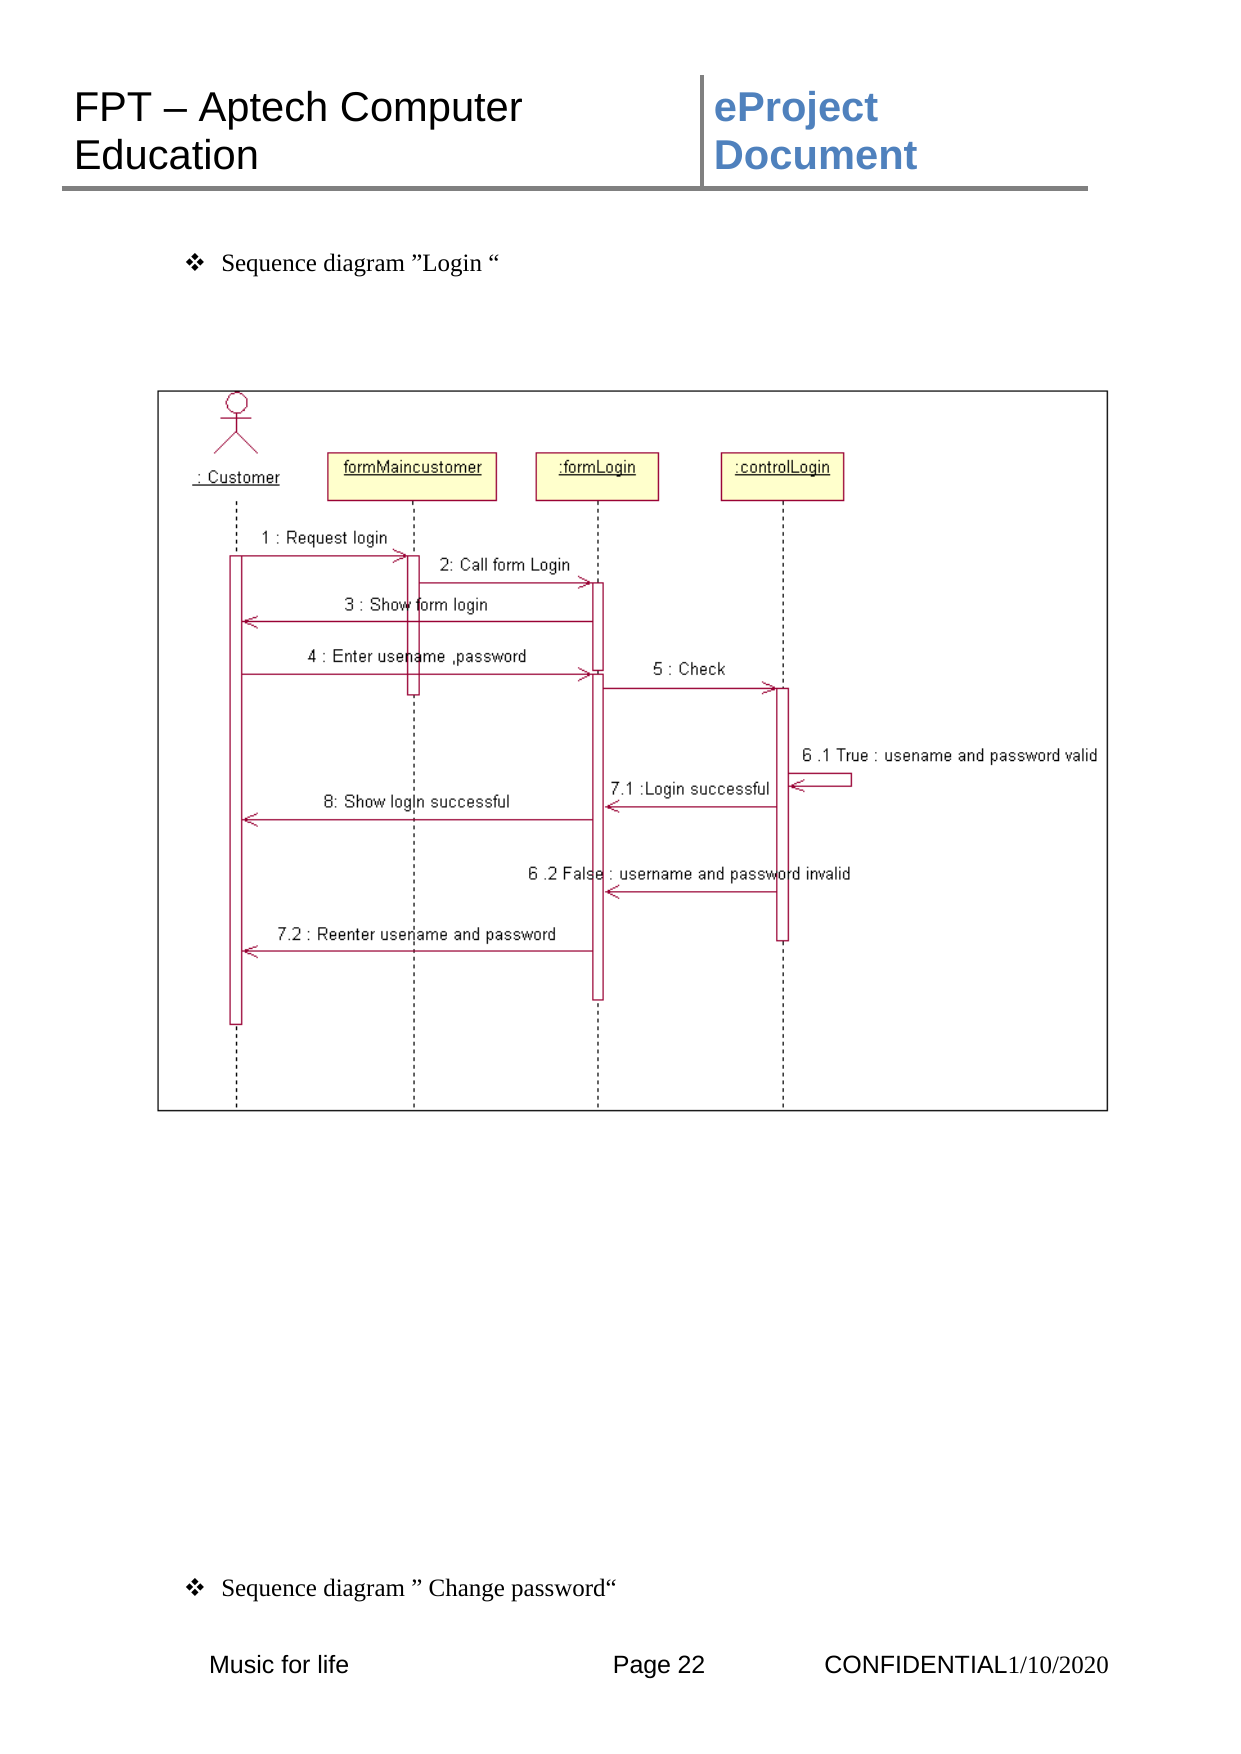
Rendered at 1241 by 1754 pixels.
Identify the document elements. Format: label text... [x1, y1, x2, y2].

list Sequence diagram ” Change password“ [183, 1573, 1172, 1602]
list Sequence diagram ”Login “ [183, 248, 1172, 277]
picture [146, 388, 1121, 1114]
